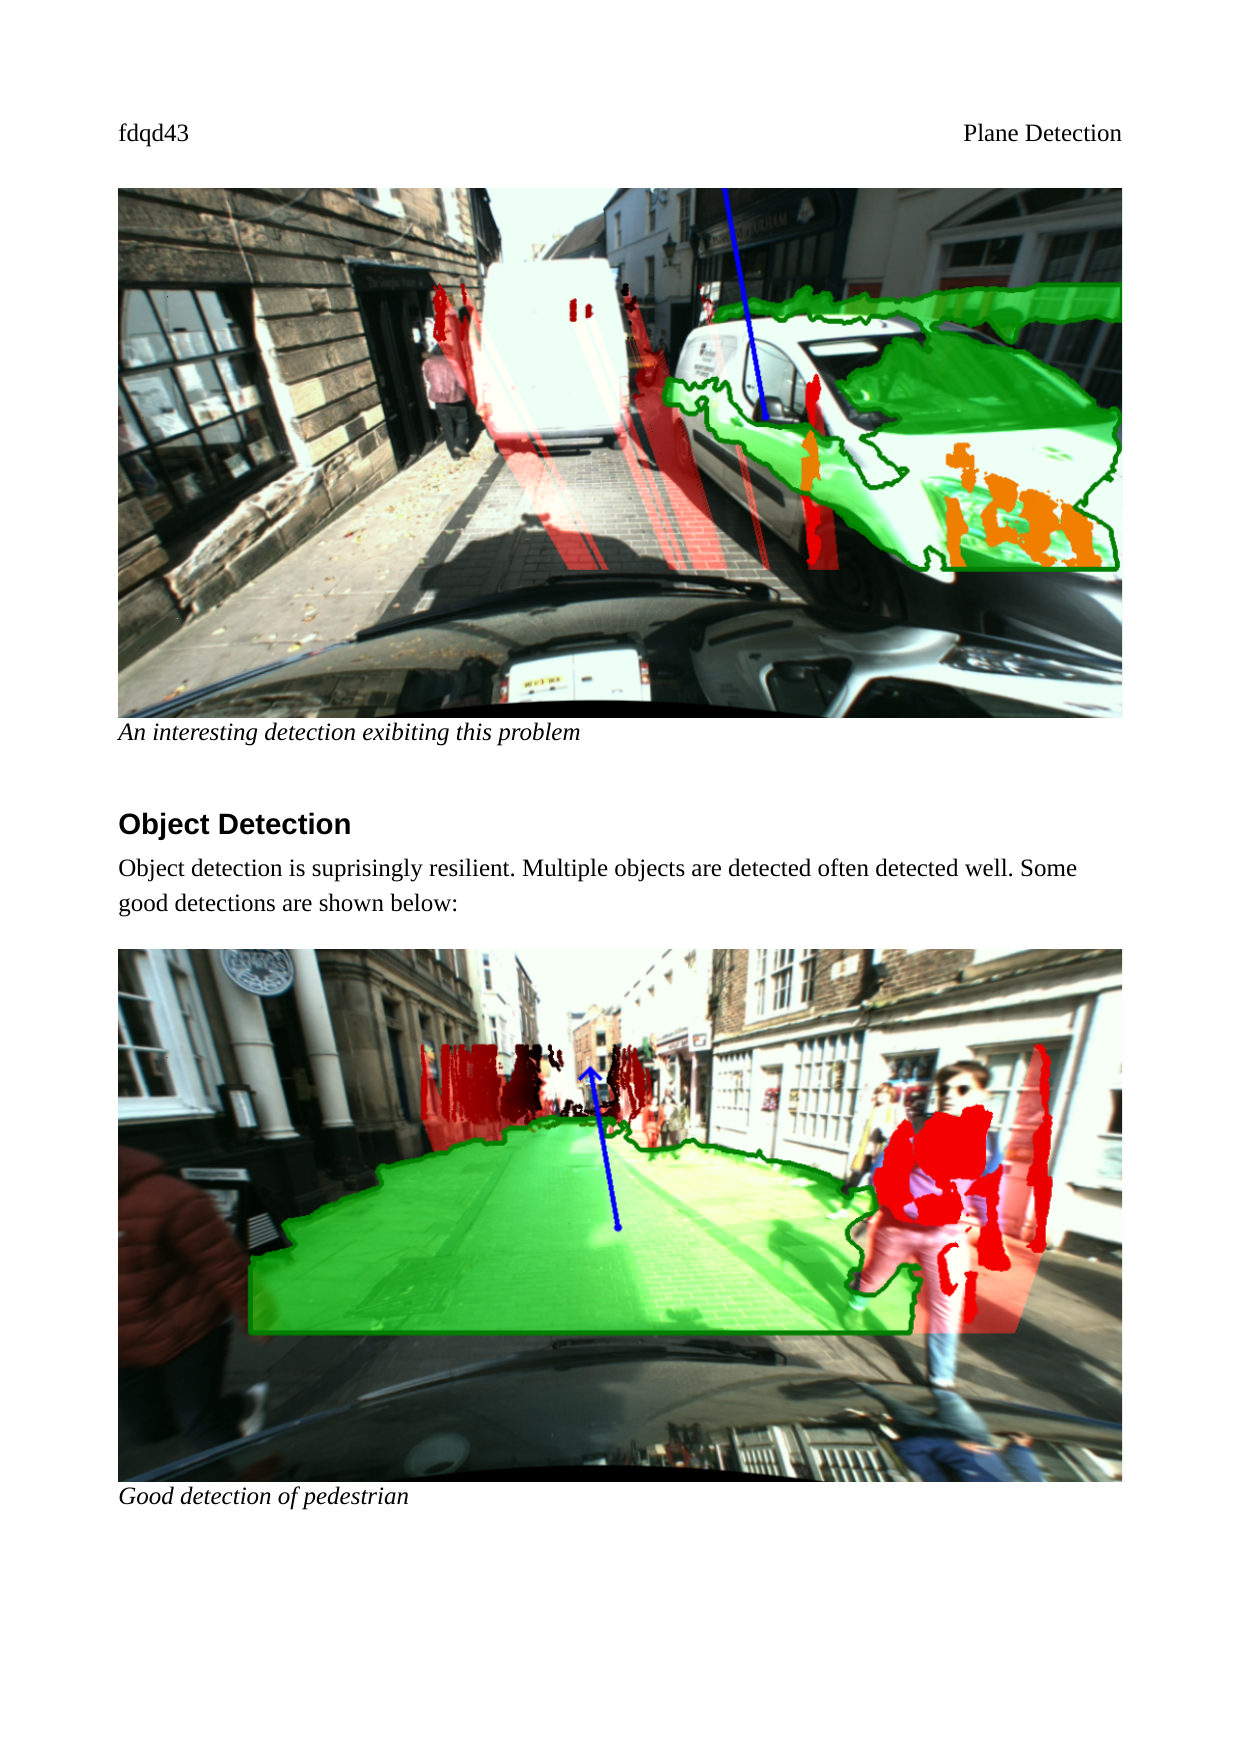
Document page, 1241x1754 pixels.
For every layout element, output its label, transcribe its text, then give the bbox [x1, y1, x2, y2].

picture [118, 949, 1123, 1482]
text Object detection is suprisingly resilient. Multiple objects are detected often detected well. Some good detections are shown below: [118, 853, 1122, 916]
text Good detection of pedestrian [118, 1482, 1122, 1510]
subtitle Object Detection [118, 807, 1122, 841]
text An interesting detection exibiting this problem [118, 718, 1122, 746]
picture [118, 188, 1123, 718]
